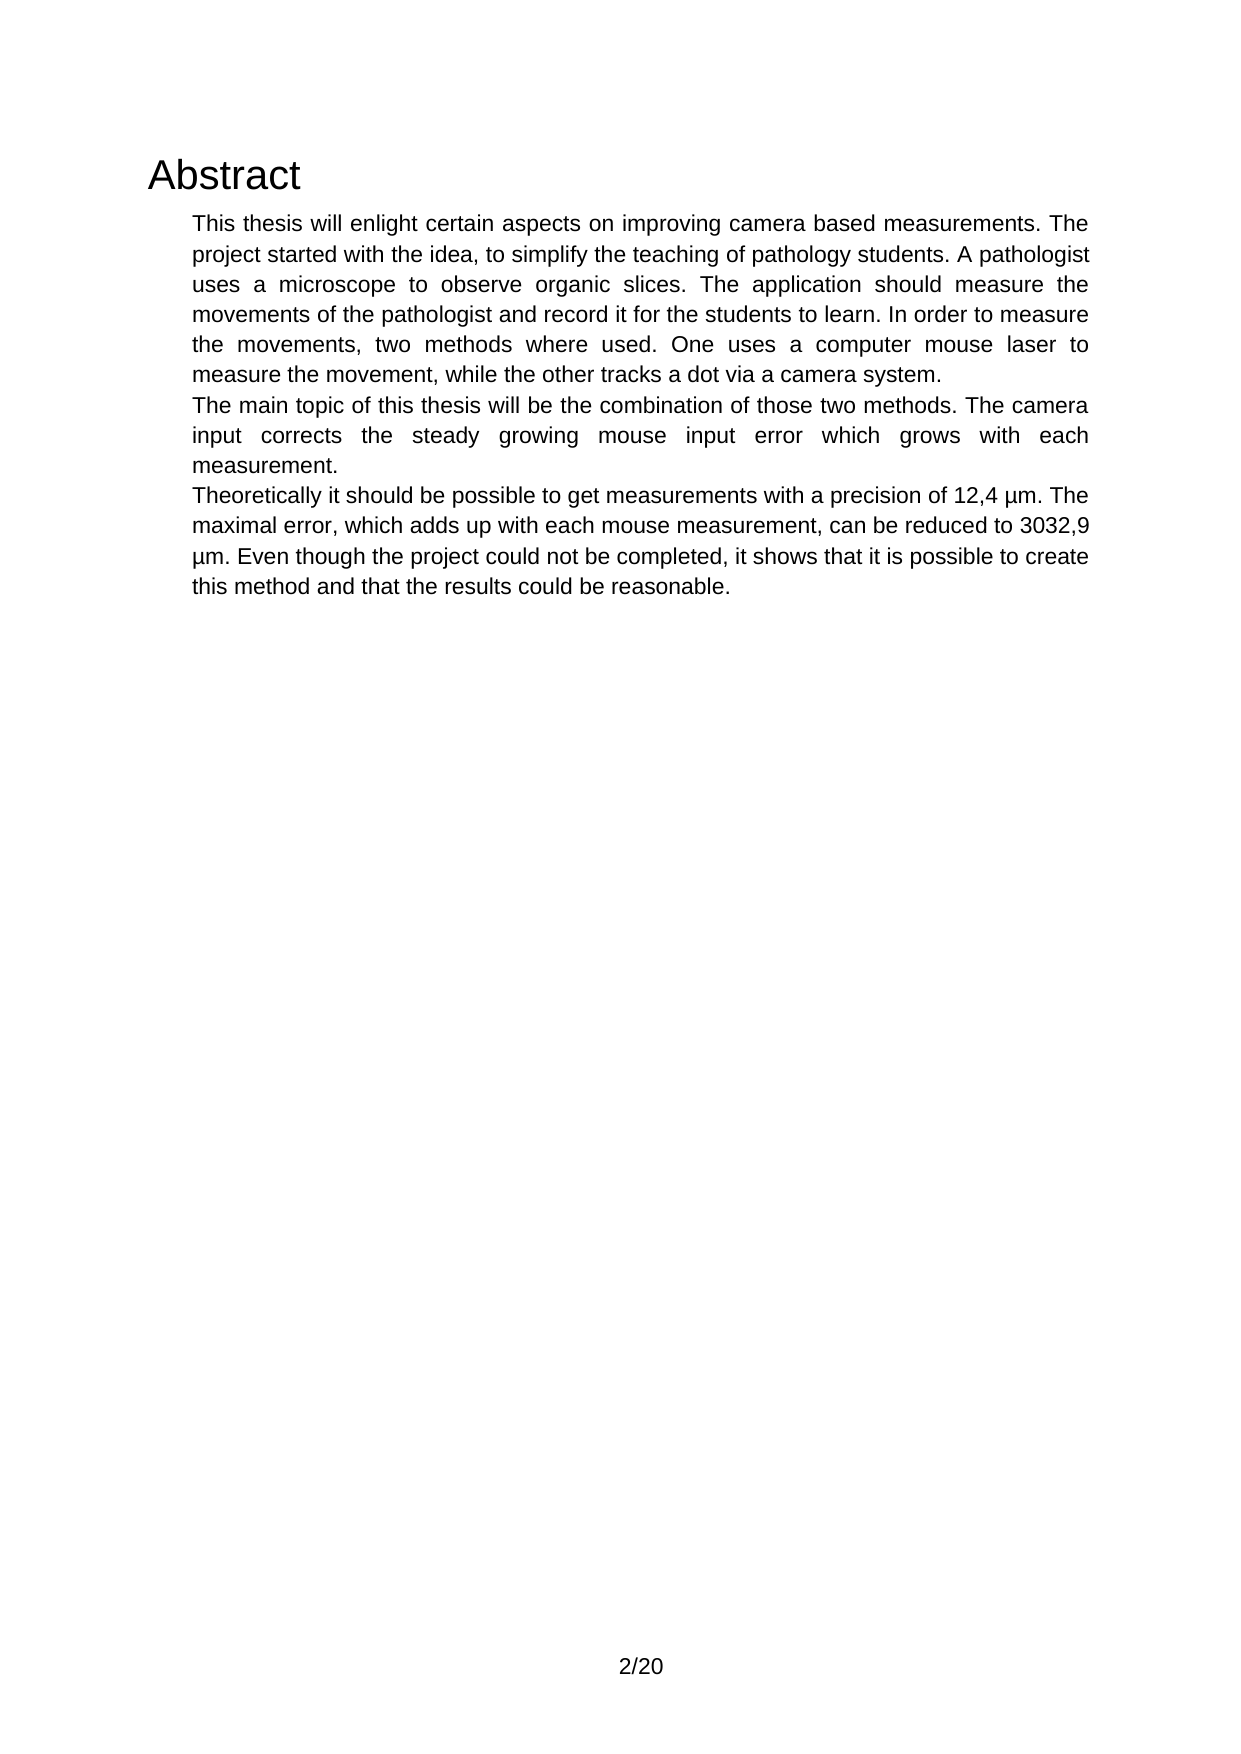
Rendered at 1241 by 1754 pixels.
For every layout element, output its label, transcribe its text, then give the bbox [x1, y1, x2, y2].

text Theoretically it should be possible to get measurements with a precision of 12,4 µm. The maximal error, which adds up with each mouse measurement, can be reduced to 3032,9 µm. Even though the project could not be completed, it shows that it is possible to create this method and that the results could be reasonable. [192, 482, 1090, 599]
text This thesis will enlight certain aspects on improving camera based measurements. The project started with the idea, to simplify the teaching of pathology students. A pathologist uses a microscope to observe organic slices. The application should measure the movements of the pathologist and record it for the students to learn. In order to measure the movements, two methods where used. One uses a computer mouse laser to measure the movement, while the other tracks a dot via a camera system. [192, 210, 1090, 388]
text The main topic of this thesis will be the combination of those two methods. The camera input corrects the steady growing mouse input error which grows with each measurement. [192, 392, 1090, 478]
subtitle Abstract [148, 150, 1090, 198]
